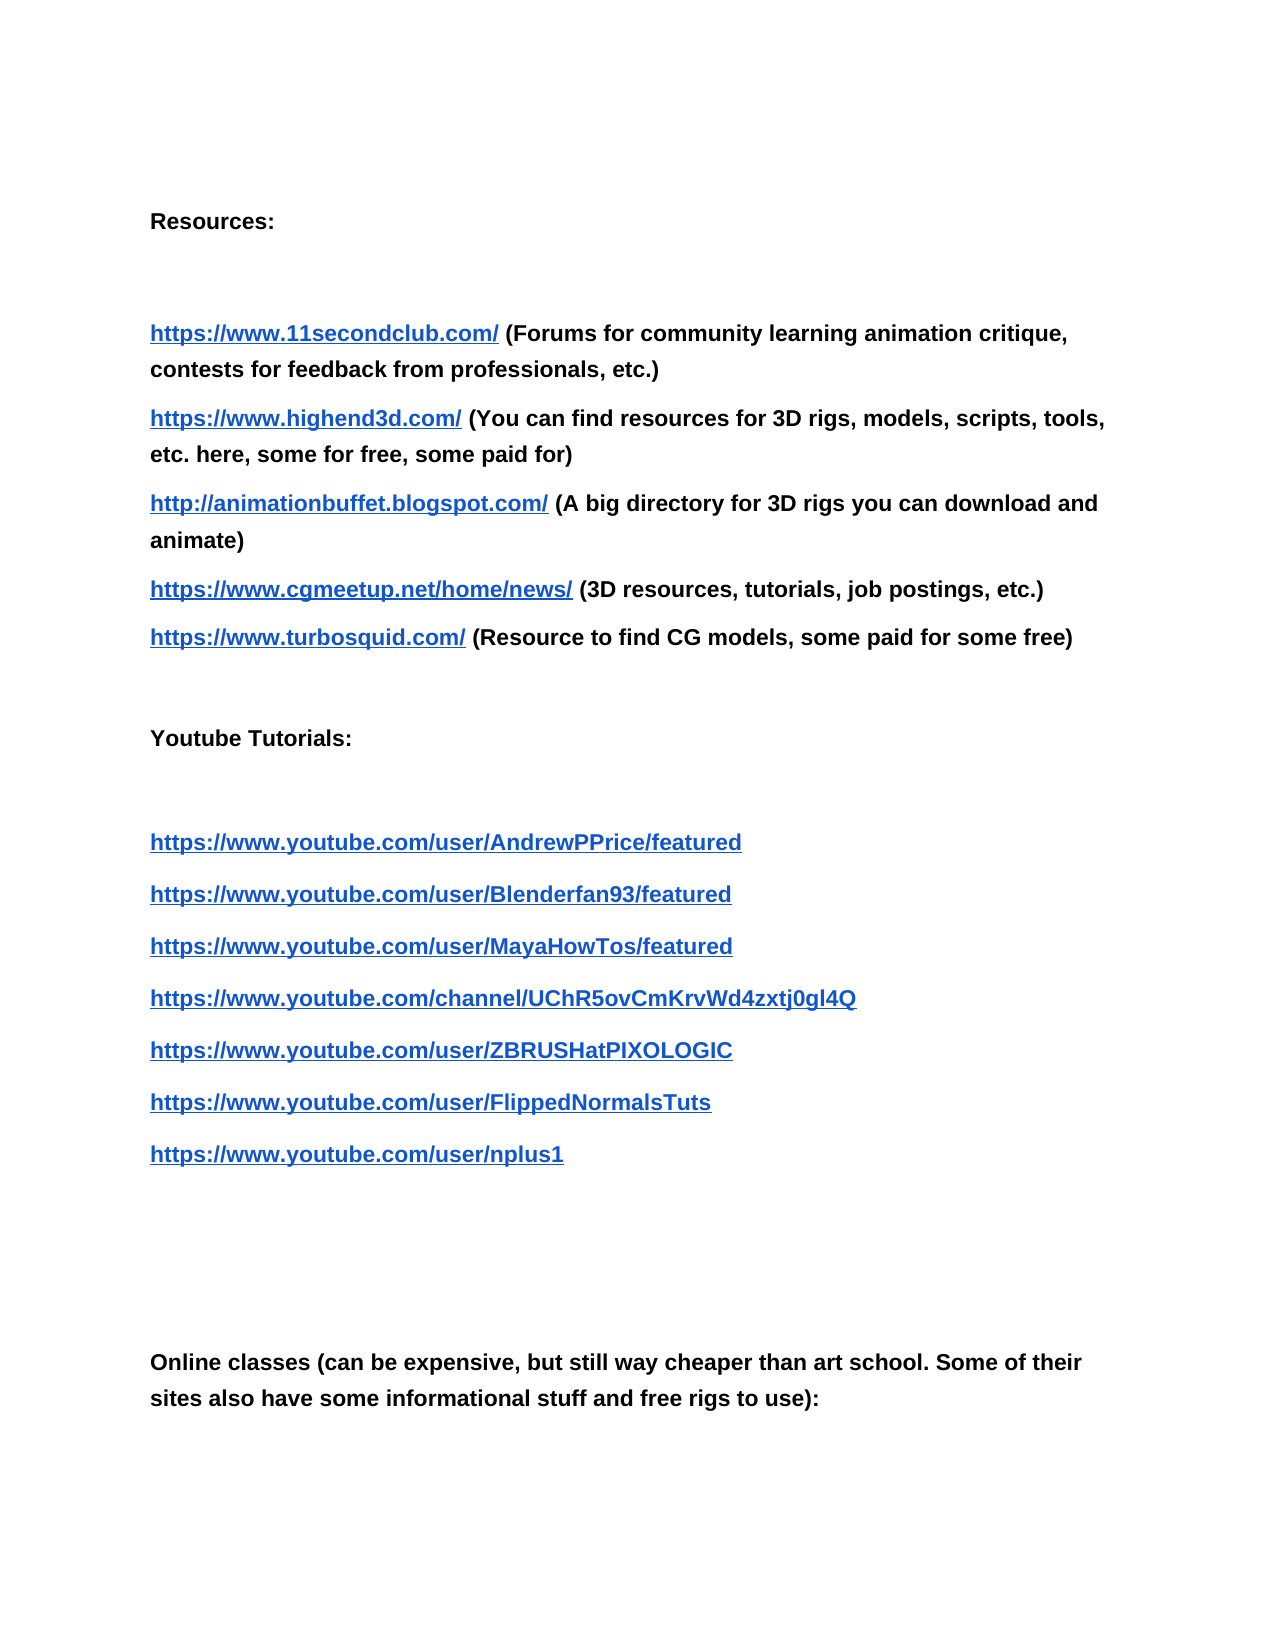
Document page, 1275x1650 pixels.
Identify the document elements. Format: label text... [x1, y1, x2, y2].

text Resources: [150, 208, 1125, 234]
text https://www.youtube.com/user/FlippedNormalsTuts [150, 1089, 1125, 1115]
text https://www.cgmeetup.net/home/news/ (3D resources, tutorials, job postings, etc.) [150, 576, 1125, 602]
text https://www.turbosquid.com/ (Resource to find CG models, some paid for some free) [150, 624, 1125, 651]
text https://www.youtube.com/channel/UChR5ovCmKrvWd4zxtj0gl4Q [150, 985, 1125, 1011]
text Youtube Tutorials: [150, 725, 1125, 752]
text https://www.youtube.com/user/nplus1 [150, 1141, 1125, 1167]
text https://www.youtube.com/user/AndrewPPrice/featured [150, 829, 1125, 856]
text http://animationbuffet.blogspot.com/ (A big directory for 3D rigs you can download and animate) [150, 490, 1125, 553]
text Online classes (can be expensive, but still way cheaper than art school. Some of their sites also have some informational stuff and free rigs to use): [150, 1349, 1125, 1412]
text https://www.youtube.com/user/Blenderfan93/featured [150, 881, 1125, 907]
text https://www.youtube.com/user/MayaHowTos/featured [150, 933, 1125, 959]
text https://www.youtube.com/user/ZBRUSHatPIXOLOGIC [150, 1037, 1125, 1063]
text https://www.11secondclub.com/ (Forums for community learning animation critique, contests for feedback from professionals, etc.) [150, 320, 1125, 383]
text https://www.highend3d.com/ (You can find resources for 3D rigs, models, scripts, tools, etc. here, some for free, some paid for) [150, 405, 1125, 468]
